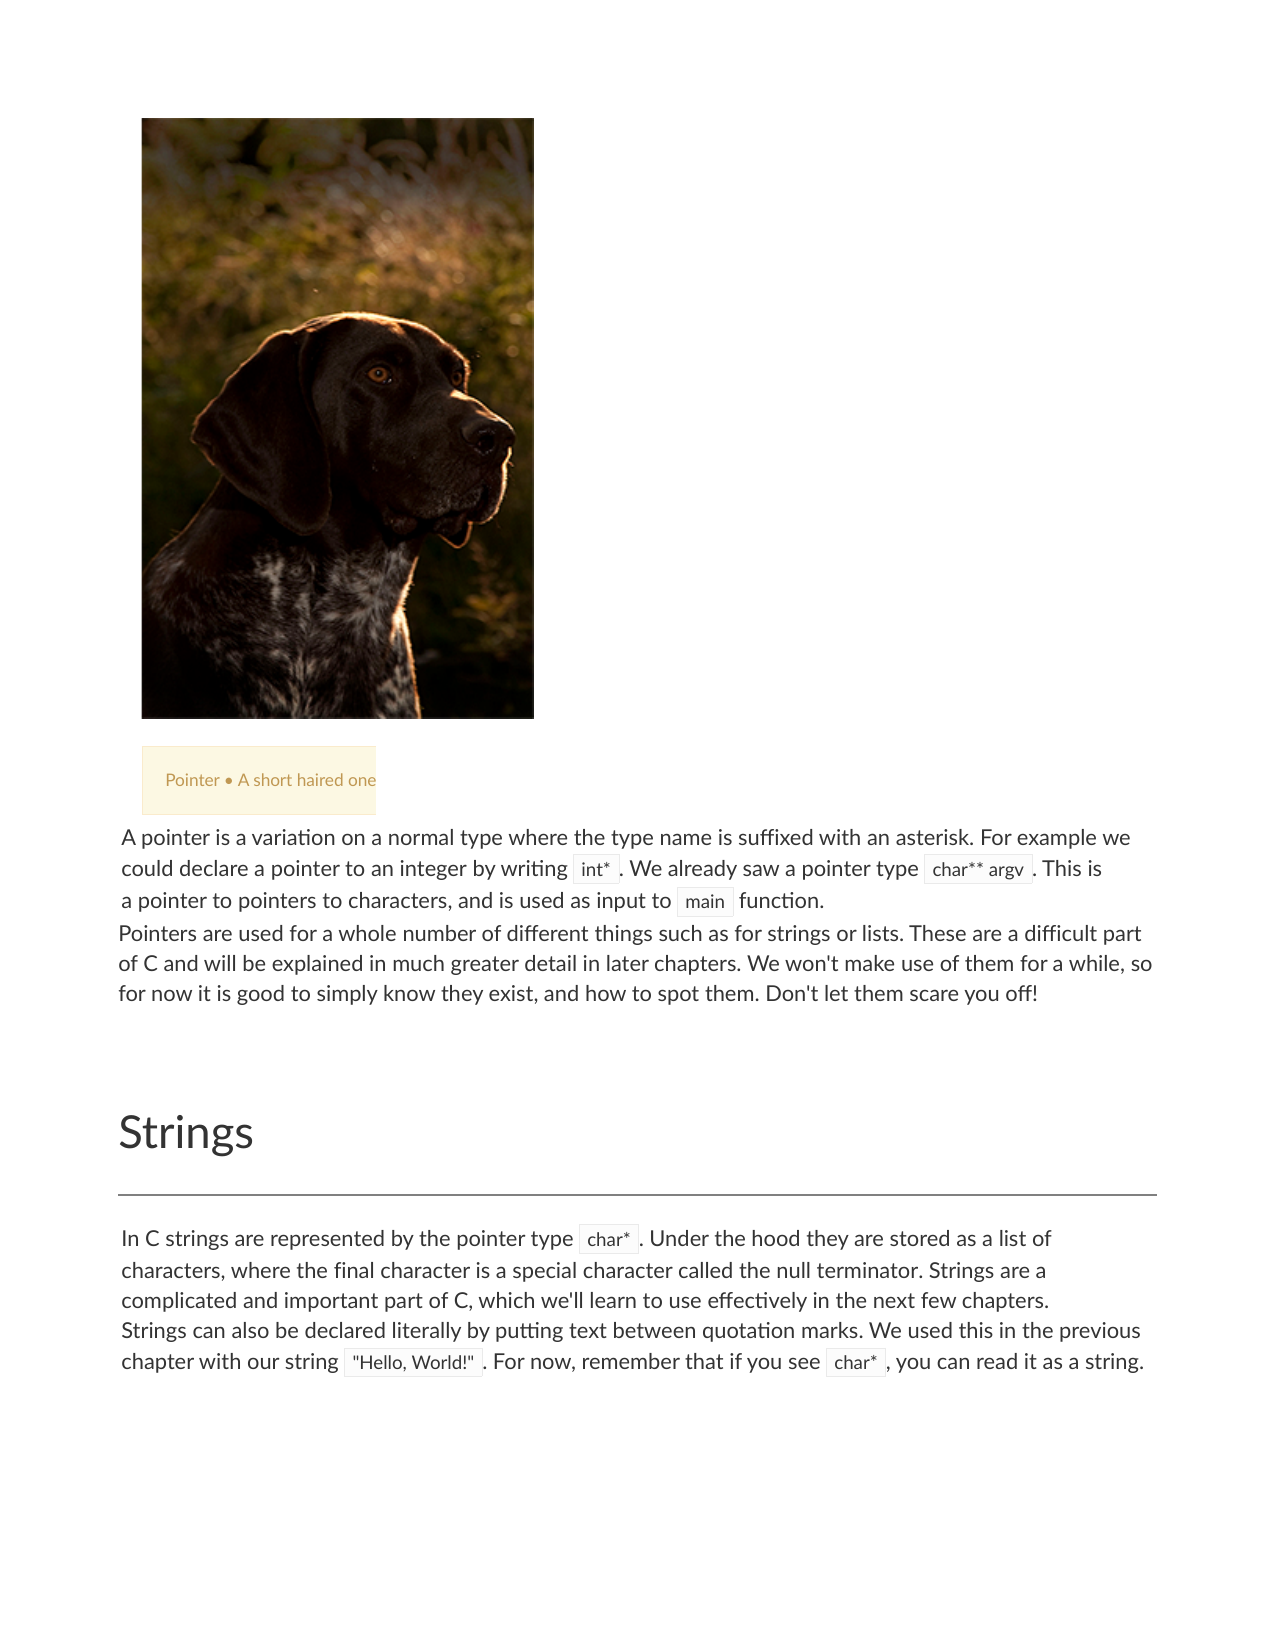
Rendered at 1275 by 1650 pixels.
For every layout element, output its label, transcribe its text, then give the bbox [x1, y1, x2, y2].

subtitle Strings [118, 1104, 1157, 1158]
text Strings can also be declared literally by putting text between quotation marks. We used this in the previous chapter with our string "Hello, World!". For now, remember that if you see char*, you can read it as a string. [121, 1317, 1154, 1376]
text In C strings are represented by the pointer type char*. Under the hood they are stored as a list of characters, where the final character is a special character called the null terminator. Strings are a complicated and important part of C, which we'll learn to use effectively in the next few chapters. [121, 1224, 1154, 1313]
text A pointer is a variation on a normal type where the type name is suffixed with an asterisk. For example we could declare a pointer to an integer by writing int*. We already saw a pointer type char** argv. This is a pointer to pointers to characters, and is used as input to main function. [121, 824, 1154, 916]
picture [141, 118, 534, 719]
text Pointer • A short haired one [143, 746, 1133, 814]
text Pointers are used for a whole number of different things such as for strings or lists. These are a difficult part of C and will be explained in much greater detail in later chapters. We won't make use of them for a while, so for now it is good to simply know they exist, and how to spot them. Don't let them scare you off! [118, 920, 1157, 1006]
